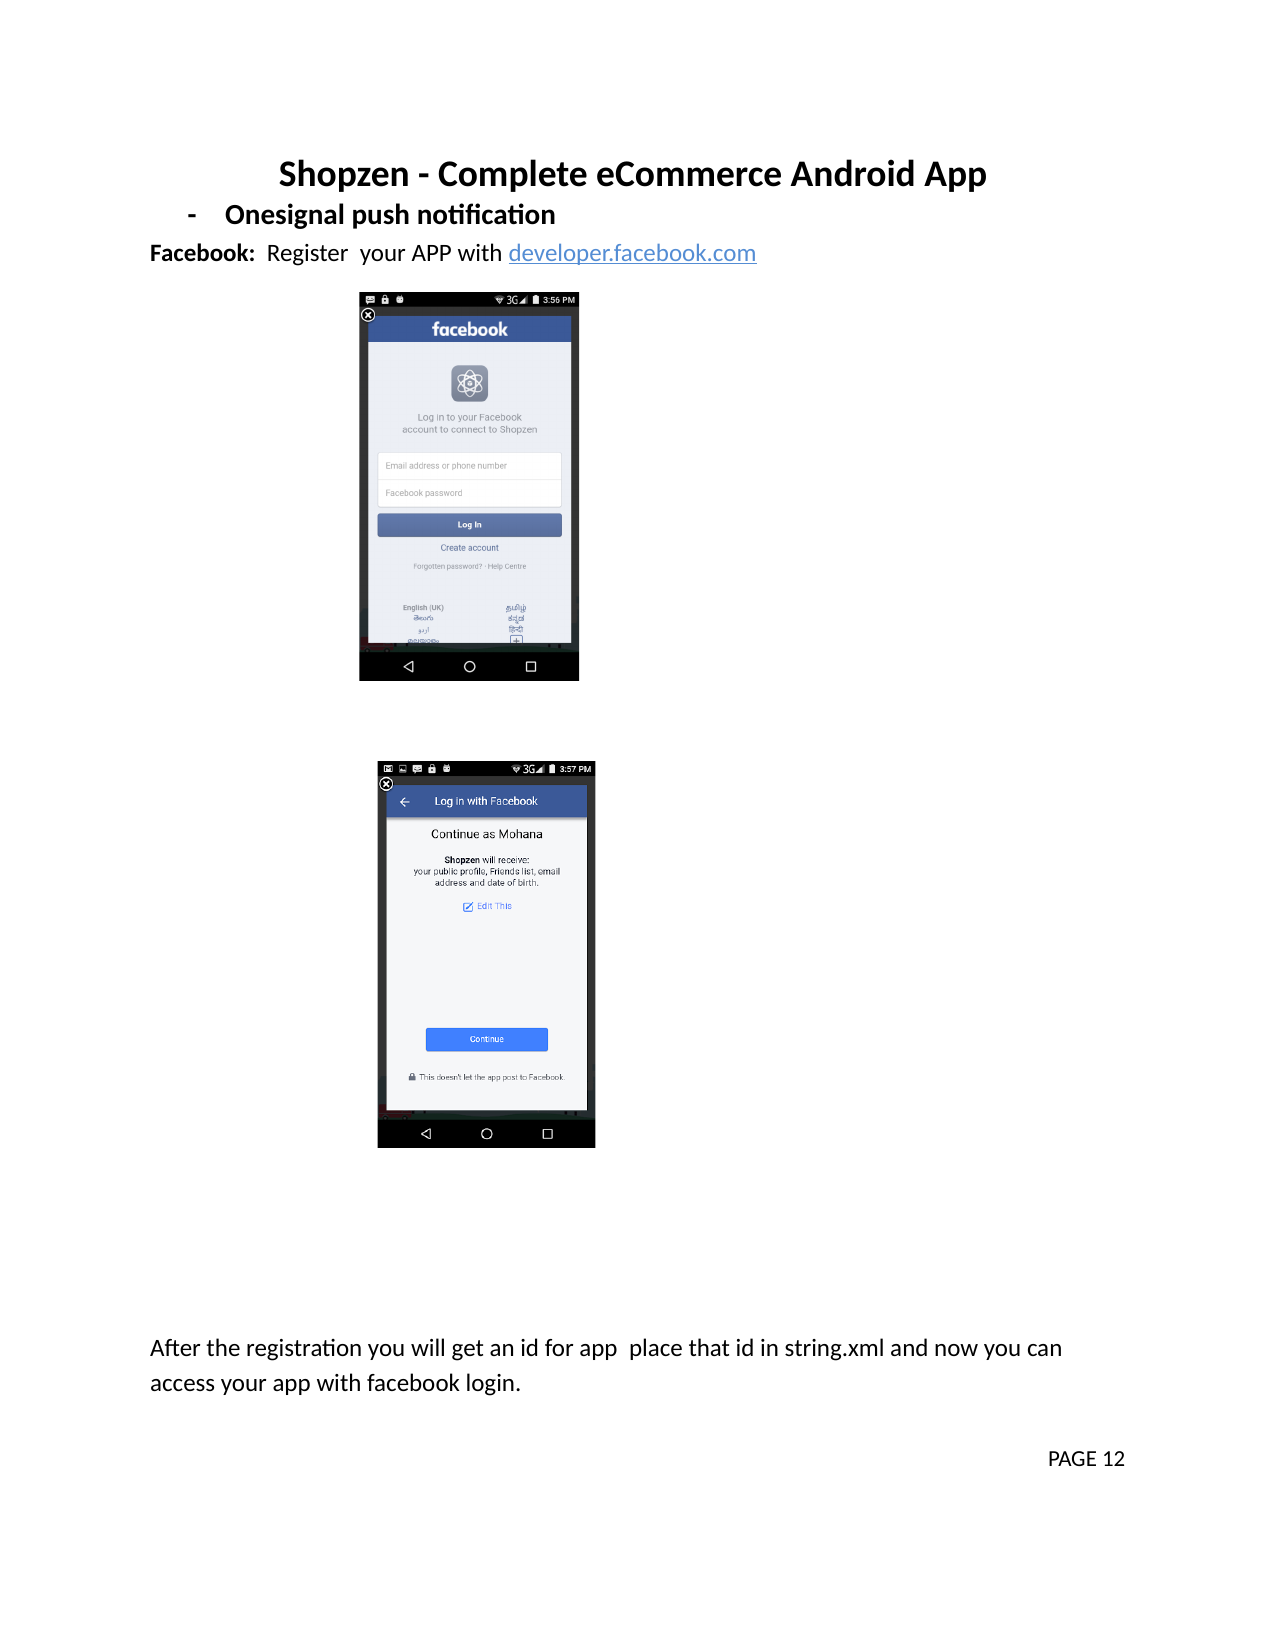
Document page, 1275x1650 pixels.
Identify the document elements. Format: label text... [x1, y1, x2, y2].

list Onesignal push notification [187, 196, 1125, 231]
text Facebook: Register your APP with developer.facebook.com [150, 237, 1125, 267]
text After the registration you will get an id for app place that id in string.xml and now you can access your app with facebook login. [150, 1332, 1125, 1398]
picture [359, 292, 580, 681]
picture [377, 761, 596, 1148]
